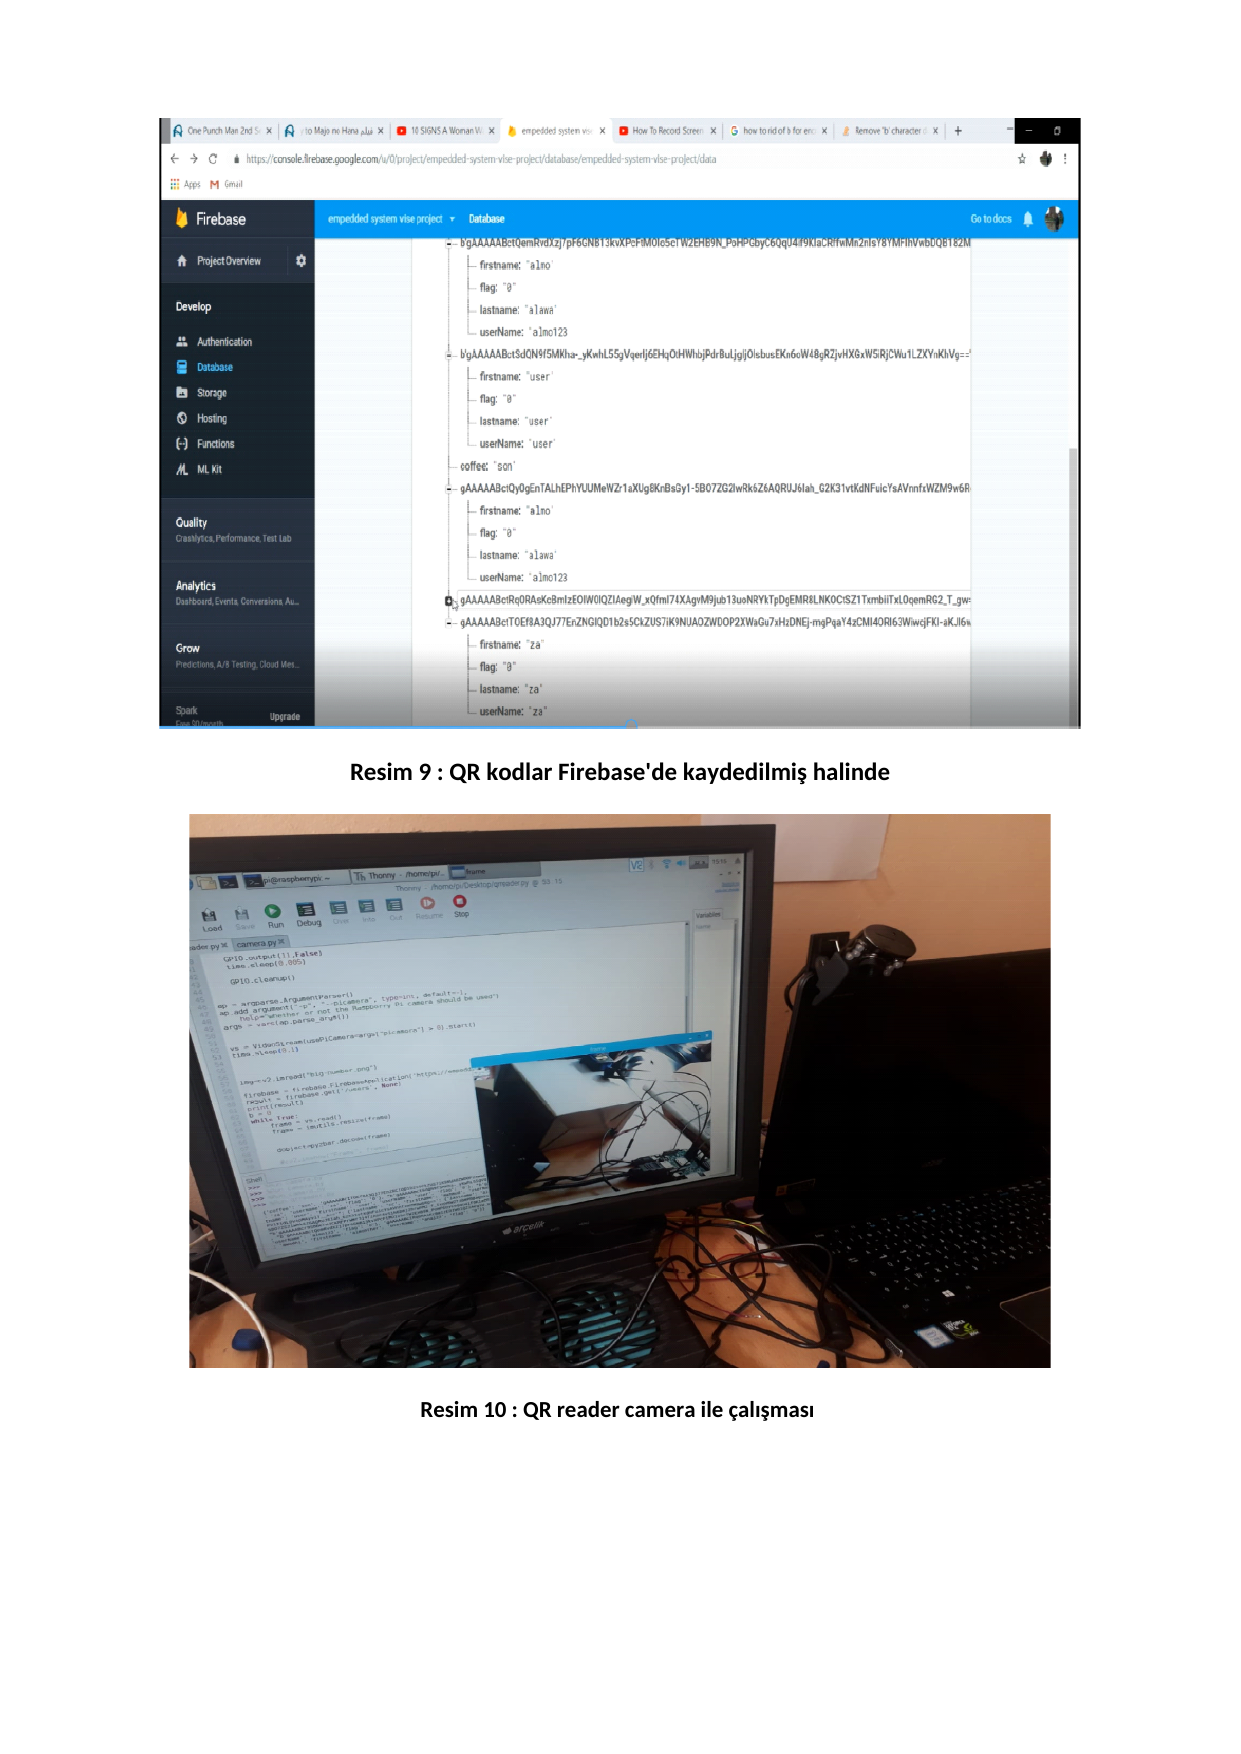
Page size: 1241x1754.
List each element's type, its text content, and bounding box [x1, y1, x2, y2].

text Resim 10 : QR reader camera ile çalışması [118, 1395, 1122, 1423]
text Resim 9 : QR kodlar Firebase'de kaydedilmiş halinde [118, 756, 1122, 787]
